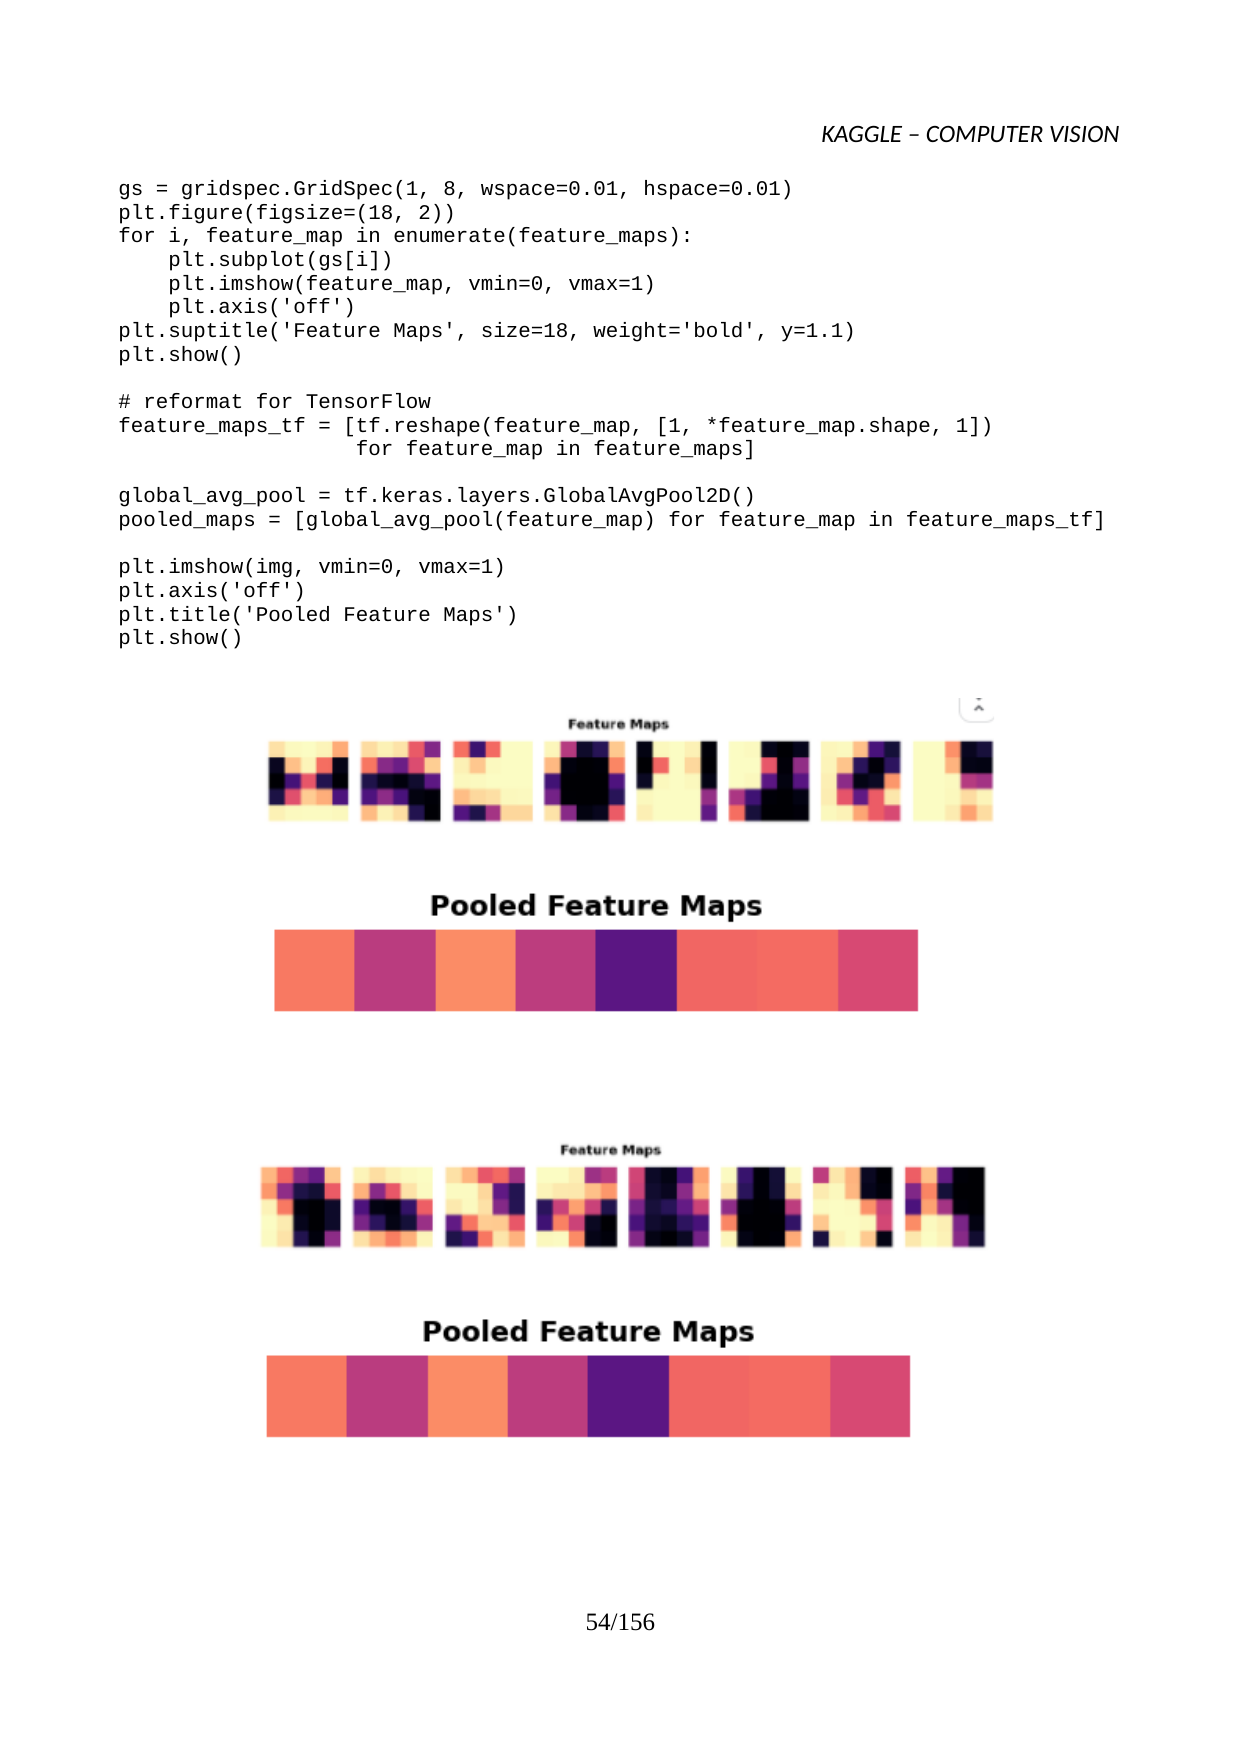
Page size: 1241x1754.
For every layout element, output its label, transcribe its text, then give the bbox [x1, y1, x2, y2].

picture [245, 698, 995, 1035]
text feature_maps_tf = [tf.reshape(feature_map, [1, *feature_map.shape, 1]) [118, 414, 1122, 438]
text plt.figure(figsize=(18, 2)) [118, 202, 1122, 225]
picture [242, 1116, 998, 1453]
text plt.subplot(gs[i]) [118, 249, 1122, 273]
text for i, feature_map in enumerate(feature_maps): [118, 225, 1122, 249]
text plt.show() [118, 344, 1122, 367]
text gs = gridspec.GridSpec(1, 8, wspace=0.01, hspace=0.01) [118, 178, 1122, 202]
text plt.title('Pooled Feature Maps') [118, 604, 1122, 627]
text global_avg_pool = tf.keras.layers.GlobalAvgPool2D() [118, 486, 1122, 509]
text plt.axis('off') [118, 580, 1122, 604]
text plt.imshow(img, vmin=0, vmax=1) [118, 556, 1122, 580]
text # reformat for TensorFlow [118, 391, 1122, 414]
text pooled_maps = [global_avg_pool(feature_map) for feature_map in feature_maps_tf] [118, 509, 1122, 533]
text plt.imshow(feature_map, vmin=0, vmax=1) [118, 273, 1122, 296]
text plt.axis('off') [118, 296, 1122, 320]
text for feature_map in feature_maps] [118, 438, 1122, 462]
text plt.show() [118, 627, 1122, 651]
text plt.suptitle('Feature Maps', size=18, weight='bold', y=1.1) [118, 320, 1122, 344]
